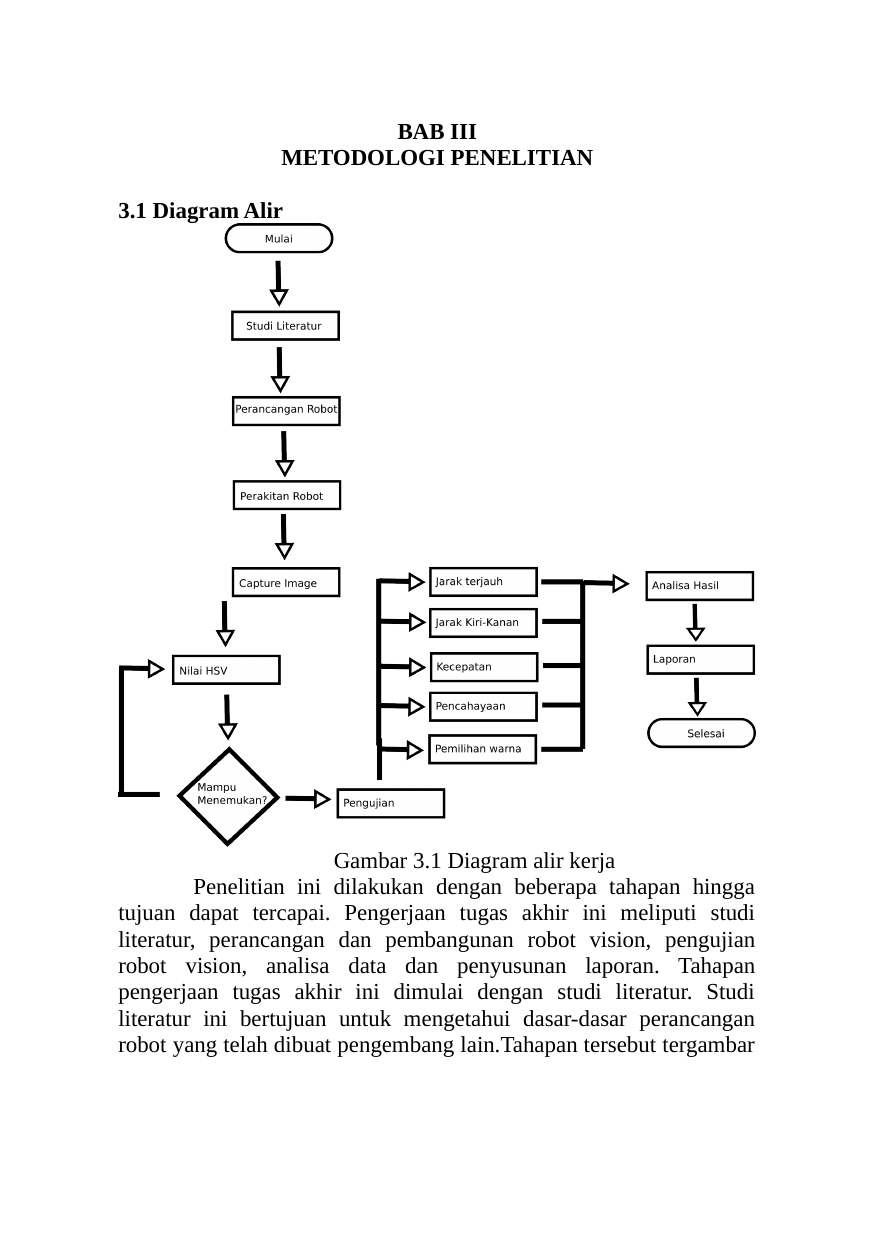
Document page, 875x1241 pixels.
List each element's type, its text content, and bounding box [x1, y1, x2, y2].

text 3.1 Diagram Alir [118, 197, 756, 223]
picture [118, 223, 756, 847]
text Gambar 3.1 Diagram alir kerja [118, 847, 756, 873]
text METODOLOGI PENELITIAN [118, 144, 756, 171]
text BAB III [118, 118, 756, 144]
text Penelitian ini dilakukan dengan beberapa tahapan hingga tujuan dapat tercapai. Pengerjaan tugas akhir ini meliputi studi literatur, perancangan dan pembangunan robot vision, pengujian robot vision, analisa data dan penyusunan laporan. Tahapan pengerjaan tugas akhir ini dimulai dengan studi literatur. Studi literatur ini bertujuan untuk mengetahui dasar-dasar perancangan robot yang telah dibuat pengembang lain.Tahapan tersebut tergambar [118, 873, 756, 1057]
